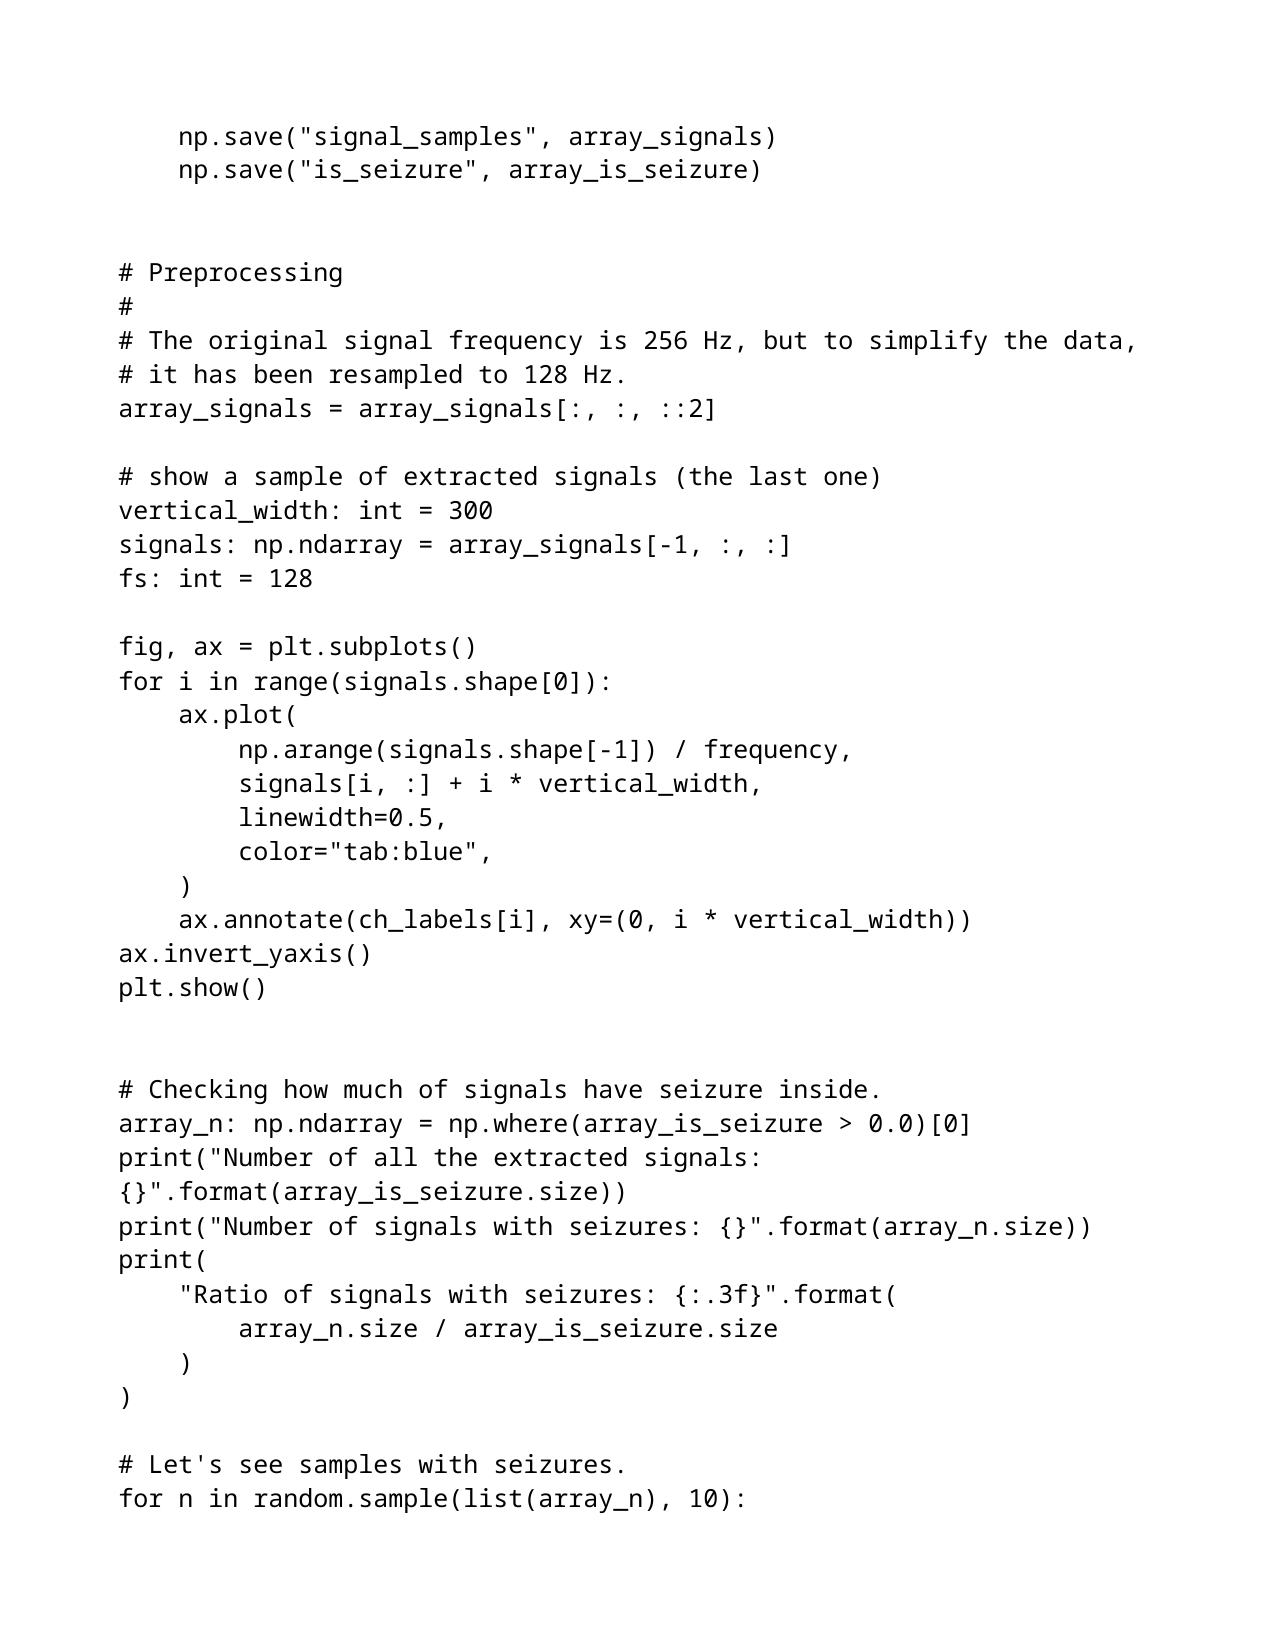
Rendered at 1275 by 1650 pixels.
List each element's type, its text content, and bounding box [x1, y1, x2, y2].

text for i in range(signals.shape[0]): [118, 663, 1157, 697]
text print( [118, 1242, 1157, 1276]
text # Preprocessing [118, 254, 1157, 288]
text array_n: np.ndarray = np.where(array_is_seizure > 0.0)[0] [118, 1106, 1157, 1140]
text ) [118, 1378, 1157, 1412]
text np.save("signal_samples", array_signals) [118, 118, 1157, 152]
text ax.plot( [118, 697, 1157, 731]
text print("Number of signals with seizures: {}".format(array_n.size)) [118, 1208, 1157, 1242]
text # it has been resampled to 128 Hz. [118, 357, 1157, 391]
text ax.invert_yaxis() [118, 936, 1157, 970]
text # Let's see samples with seizures. [118, 1447, 1157, 1481]
text fig, ax = plt.subplots() [118, 629, 1157, 663]
text ax.annotate(ch_labels[i], xy=(0, i * vertical_width)) [118, 902, 1157, 936]
text np.arange(signals.shape[-1]) / frequency, [118, 731, 1157, 765]
text "Ratio of signals with seizures: {:.3f}".format( [118, 1276, 1157, 1310]
text color="tab:blue", [118, 833, 1157, 867]
text array_n.size / array_is_seizure.size [118, 1310, 1157, 1344]
text # show a sample of extracted signals (the last one) [118, 459, 1157, 493]
text linewidth=0.5, [118, 799, 1157, 833]
text # The original signal frequency is 256 Hz, but to simplify the data, [118, 322, 1157, 357]
text vertical_width: int = 300 [118, 493, 1157, 527]
text # Checking how much of signals have seizure inside. [118, 1072, 1157, 1106]
text ) [118, 867, 1157, 902]
text array_signals = array_signals[:, :, ::2] [118, 391, 1157, 425]
text for n in random.sample(list(array_n), 10): [118, 1481, 1157, 1515]
text print("Number of all the extracted signals: {}".format(array_is_seizure.size)) [118, 1140, 1157, 1208]
text signals: np.ndarray = array_signals[-1, :, :] [118, 527, 1157, 561]
text signals[i, :] + i * vertical_width, [118, 765, 1157, 799]
text # [118, 288, 1157, 322]
text plt.show() [118, 970, 1157, 1004]
text np.save("is_seizure", array_is_seizure) [118, 152, 1157, 186]
text ) [118, 1344, 1157, 1378]
text fs: int = 128 [118, 561, 1157, 595]
